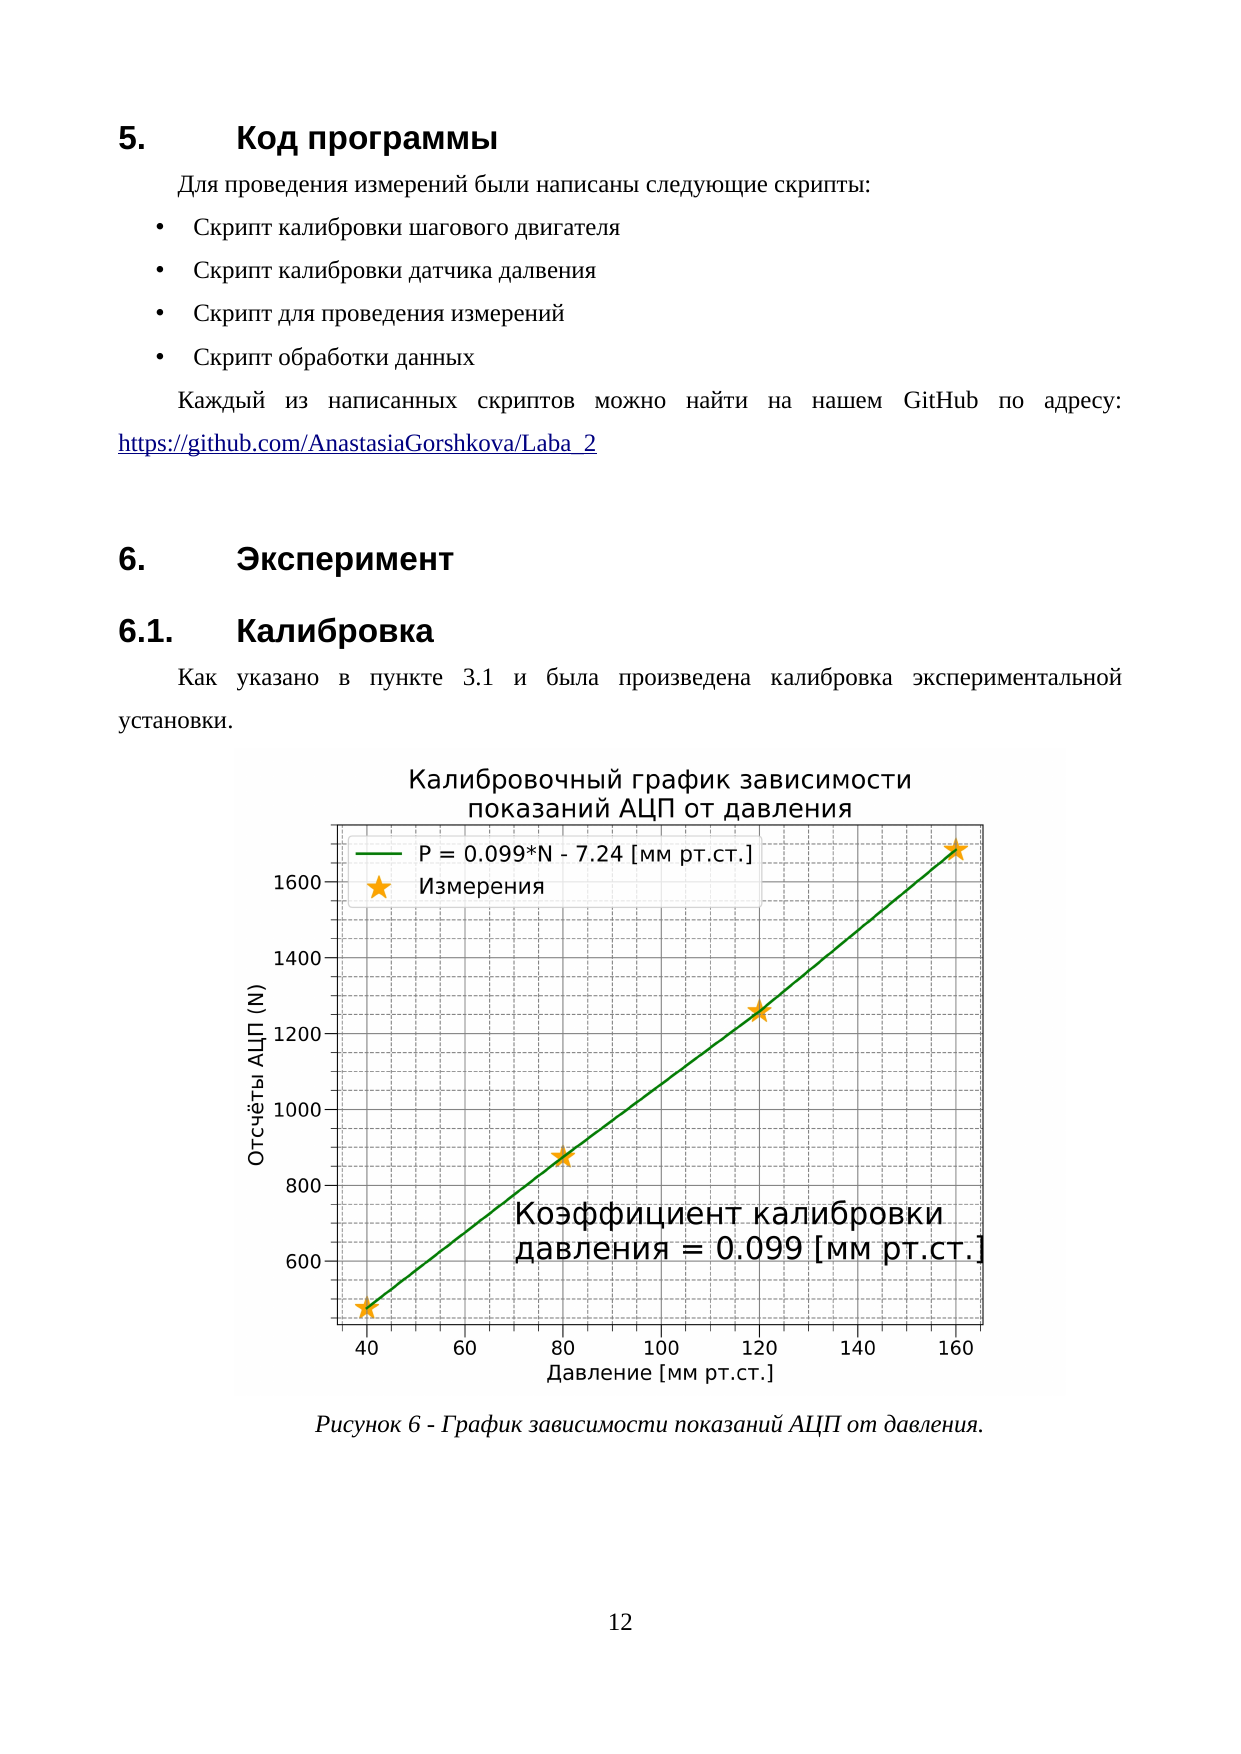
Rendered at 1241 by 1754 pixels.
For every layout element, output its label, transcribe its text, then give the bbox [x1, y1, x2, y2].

list Скрипт калибровки шагового двигателя [156, 212, 1122, 241]
subtitle Код программы [118, 118, 1122, 157]
list Скрипт обработки данных [156, 342, 1122, 370]
text Рисунок 6 - График зависимости показаний АЦП от давления. [118, 1409, 1122, 1438]
text Каждый из написанных скриптов можно найти на нашем GitHub по адресу: https://github.com/AnastasiaGorshkova/Laba_2 [118, 385, 1122, 457]
text Как указано в пункте 3.1 и была произведена калибровка экспериментальной установки. [118, 662, 1122, 734]
subtitle Эксперимент [118, 539, 1122, 577]
subtitle Калибровка [118, 611, 1122, 649]
list Скрипт калибровки датчика далвения [156, 255, 1122, 284]
text Для проведения измерений были написаны следующие скрипты: [118, 169, 1122, 198]
picture [233, 748, 1066, 1396]
list Скрипт для проведения измерений [156, 298, 1122, 327]
